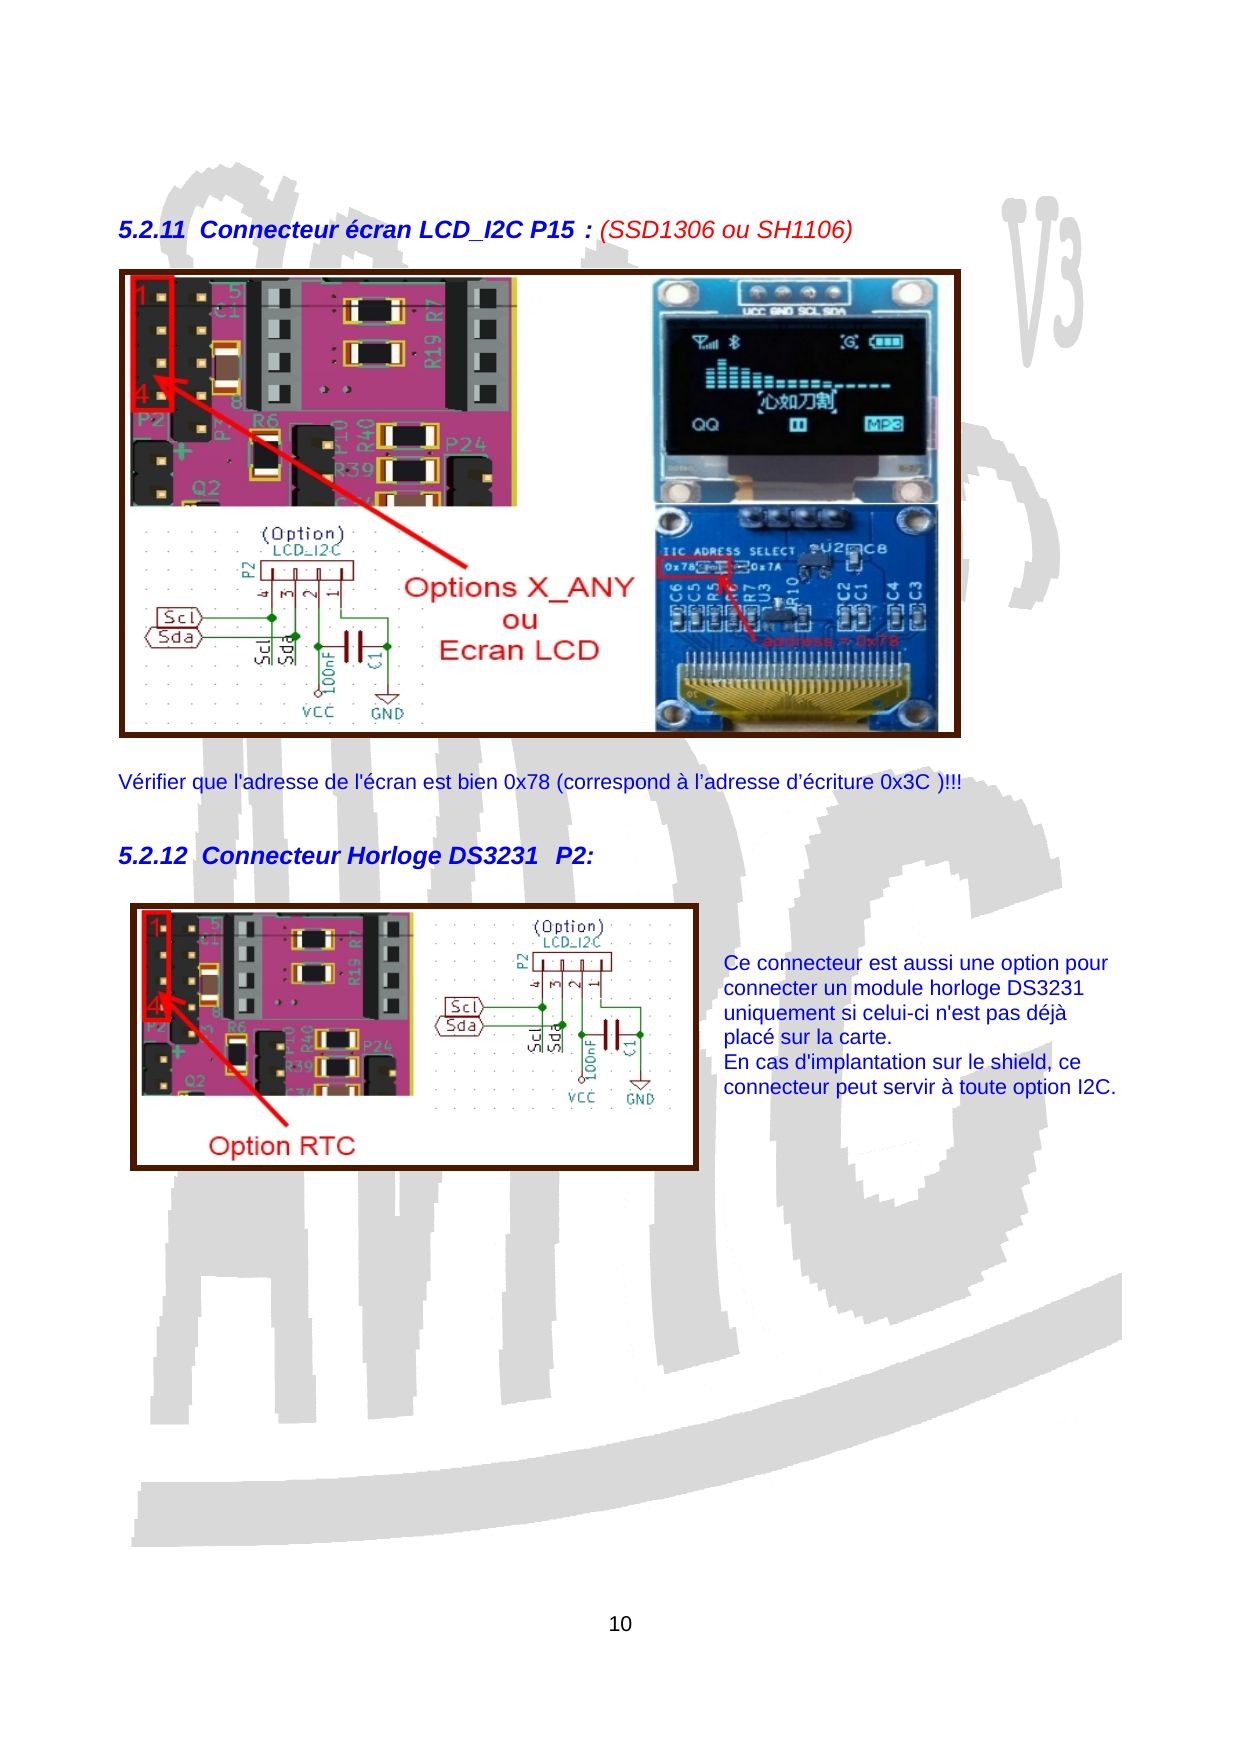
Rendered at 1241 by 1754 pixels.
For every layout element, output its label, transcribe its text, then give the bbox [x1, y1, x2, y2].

subtitle 5.2.12 Connecteur Horloge DS3231 P2: [118, 841, 1122, 870]
text Vérifier que l'adresse de l'écran est bien 0x78 (correspond à l’adresse d’écriture 0x3C )!!! [118, 769, 1122, 793]
text uniquement si celui-ci n'est pas déjà placé sur la carte. [699, 1000, 1122, 1049]
picture [137, 909, 693, 1165]
text Ce connecteur est aussi une option pour connecter un module horloge DS3231 [699, 951, 1122, 1000]
picture [125, 275, 954, 732]
text En cas d'implantation sur le shield, ce connecteur peut servir à toute option I2C. [699, 1049, 1122, 1099]
subtitle 5.2.11 Connecteur écran LCD_I2C P15 : (SSD1306 ou SH1106) [118, 215, 1122, 244]
